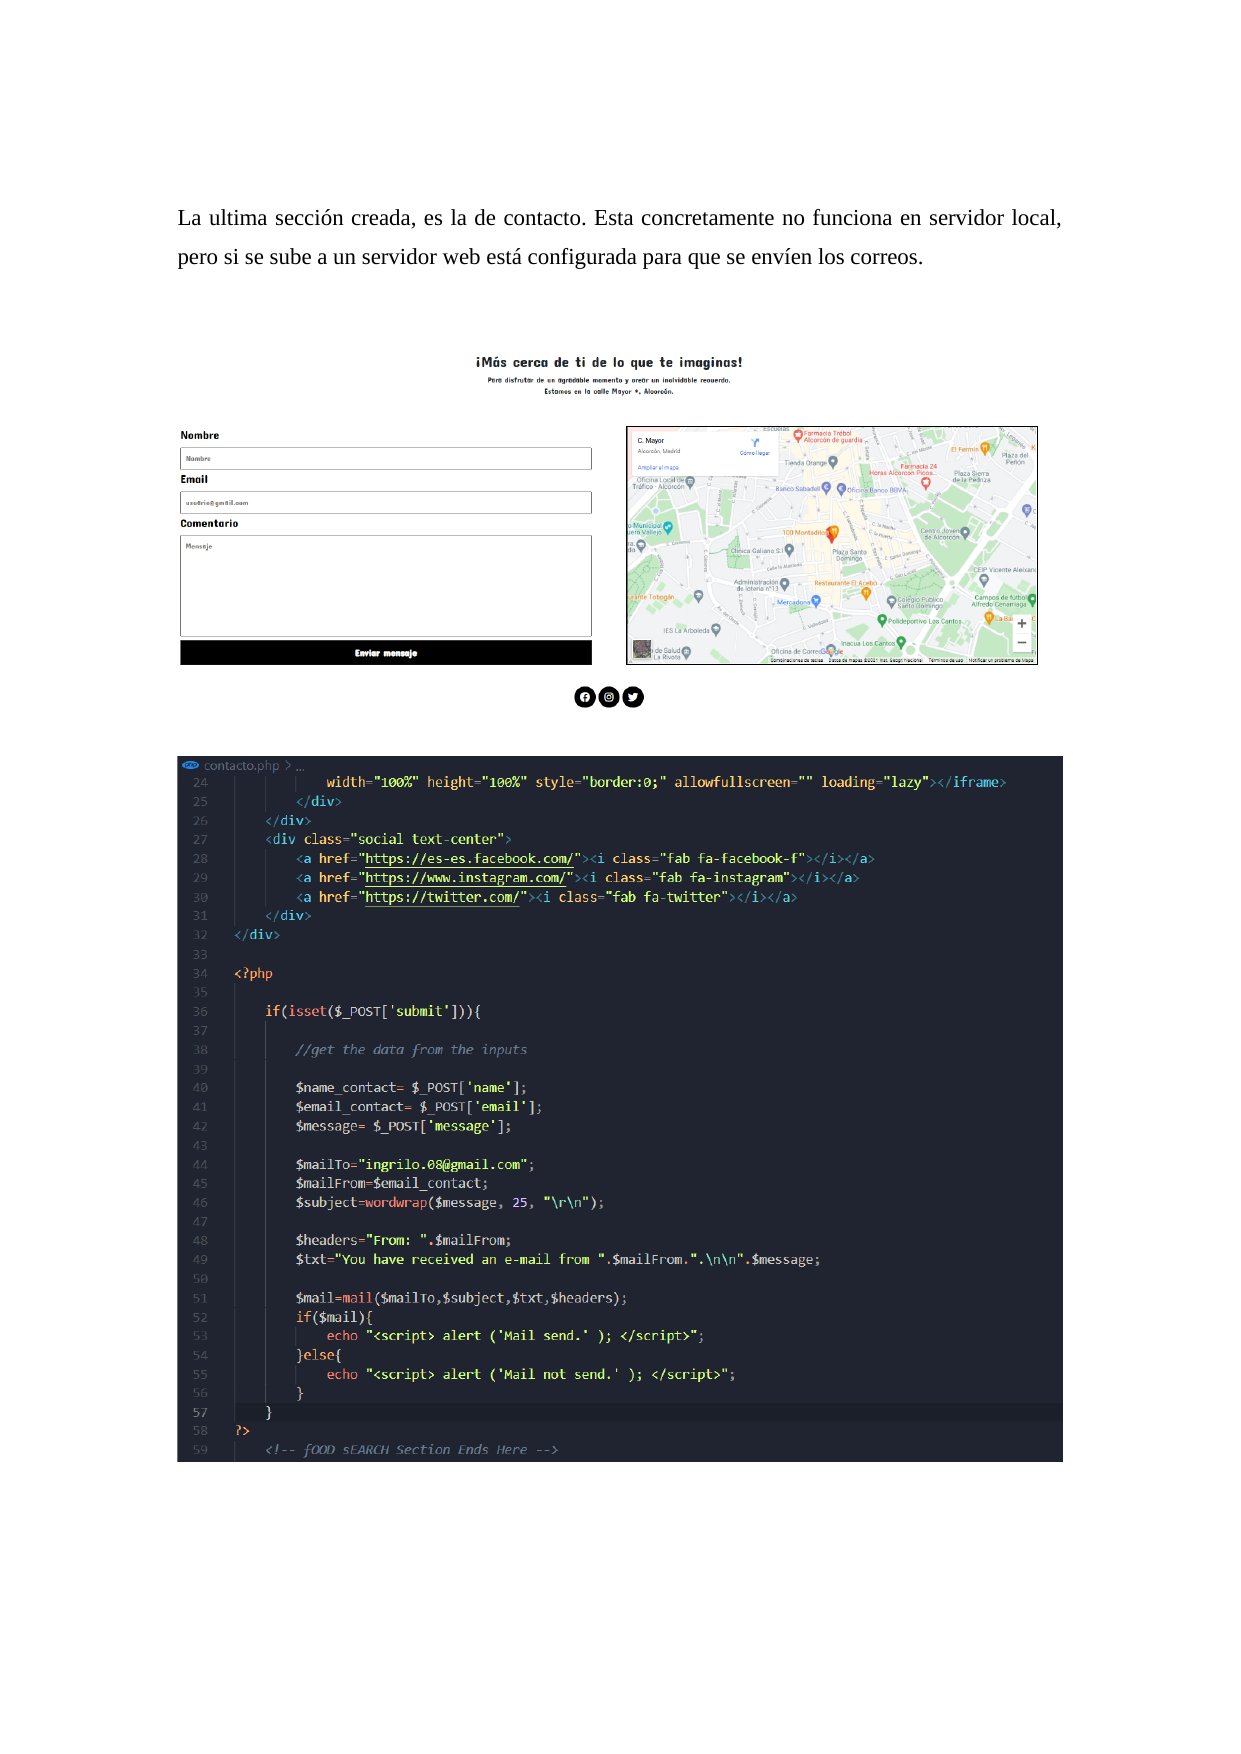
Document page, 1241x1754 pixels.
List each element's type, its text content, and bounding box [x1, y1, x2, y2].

text La ultima sección creada, es la de contacto. Esta concretamente no funciona en servidor local, pero si se sube a un servidor web está configurada para que se envíen los correos. [177, 204, 1063, 269]
